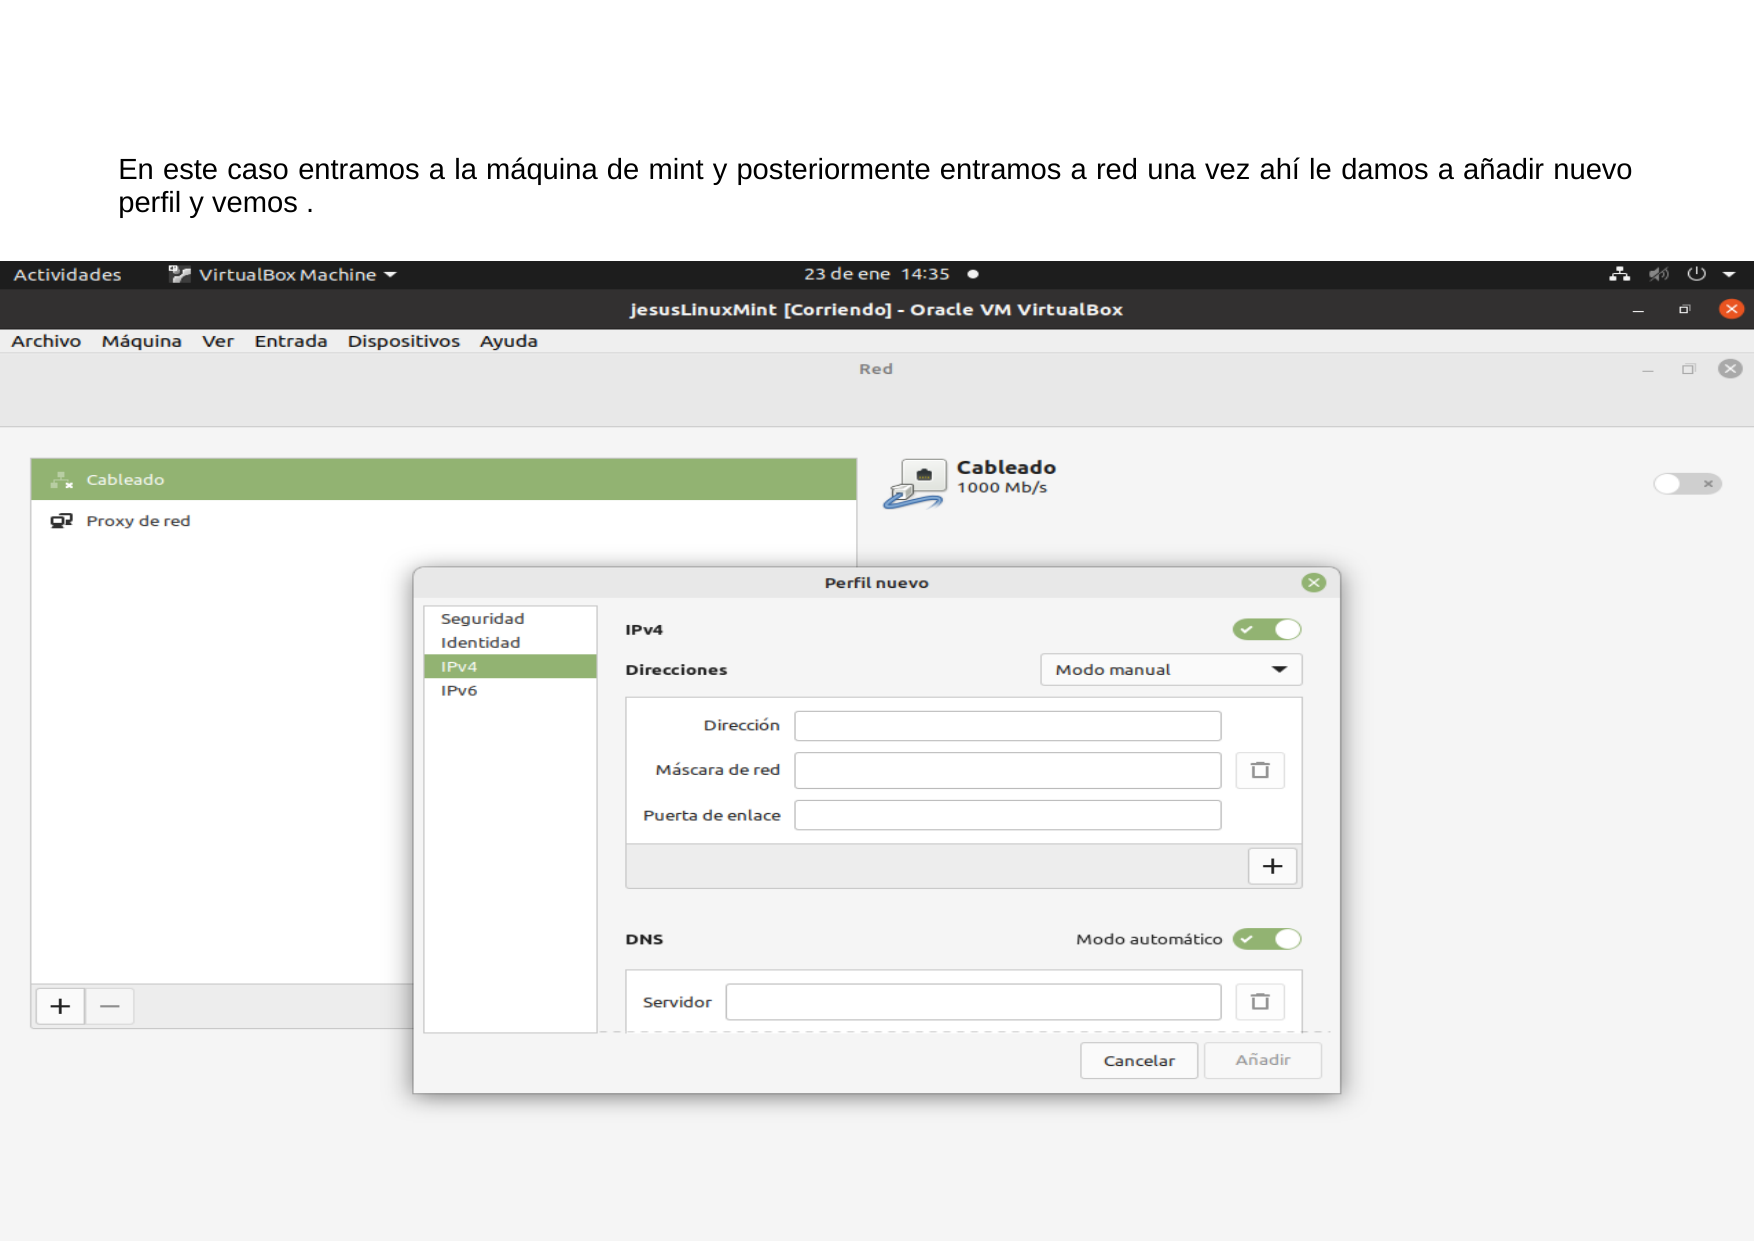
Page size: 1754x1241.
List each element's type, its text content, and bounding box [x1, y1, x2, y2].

text En este caso entramos a la máquina de mint y posteriormente entramos a red una vez ahí le damos a añadir nuevo perfil y vemos . [118, 152, 1636, 219]
picture [0, 261, 1754, 1241]
